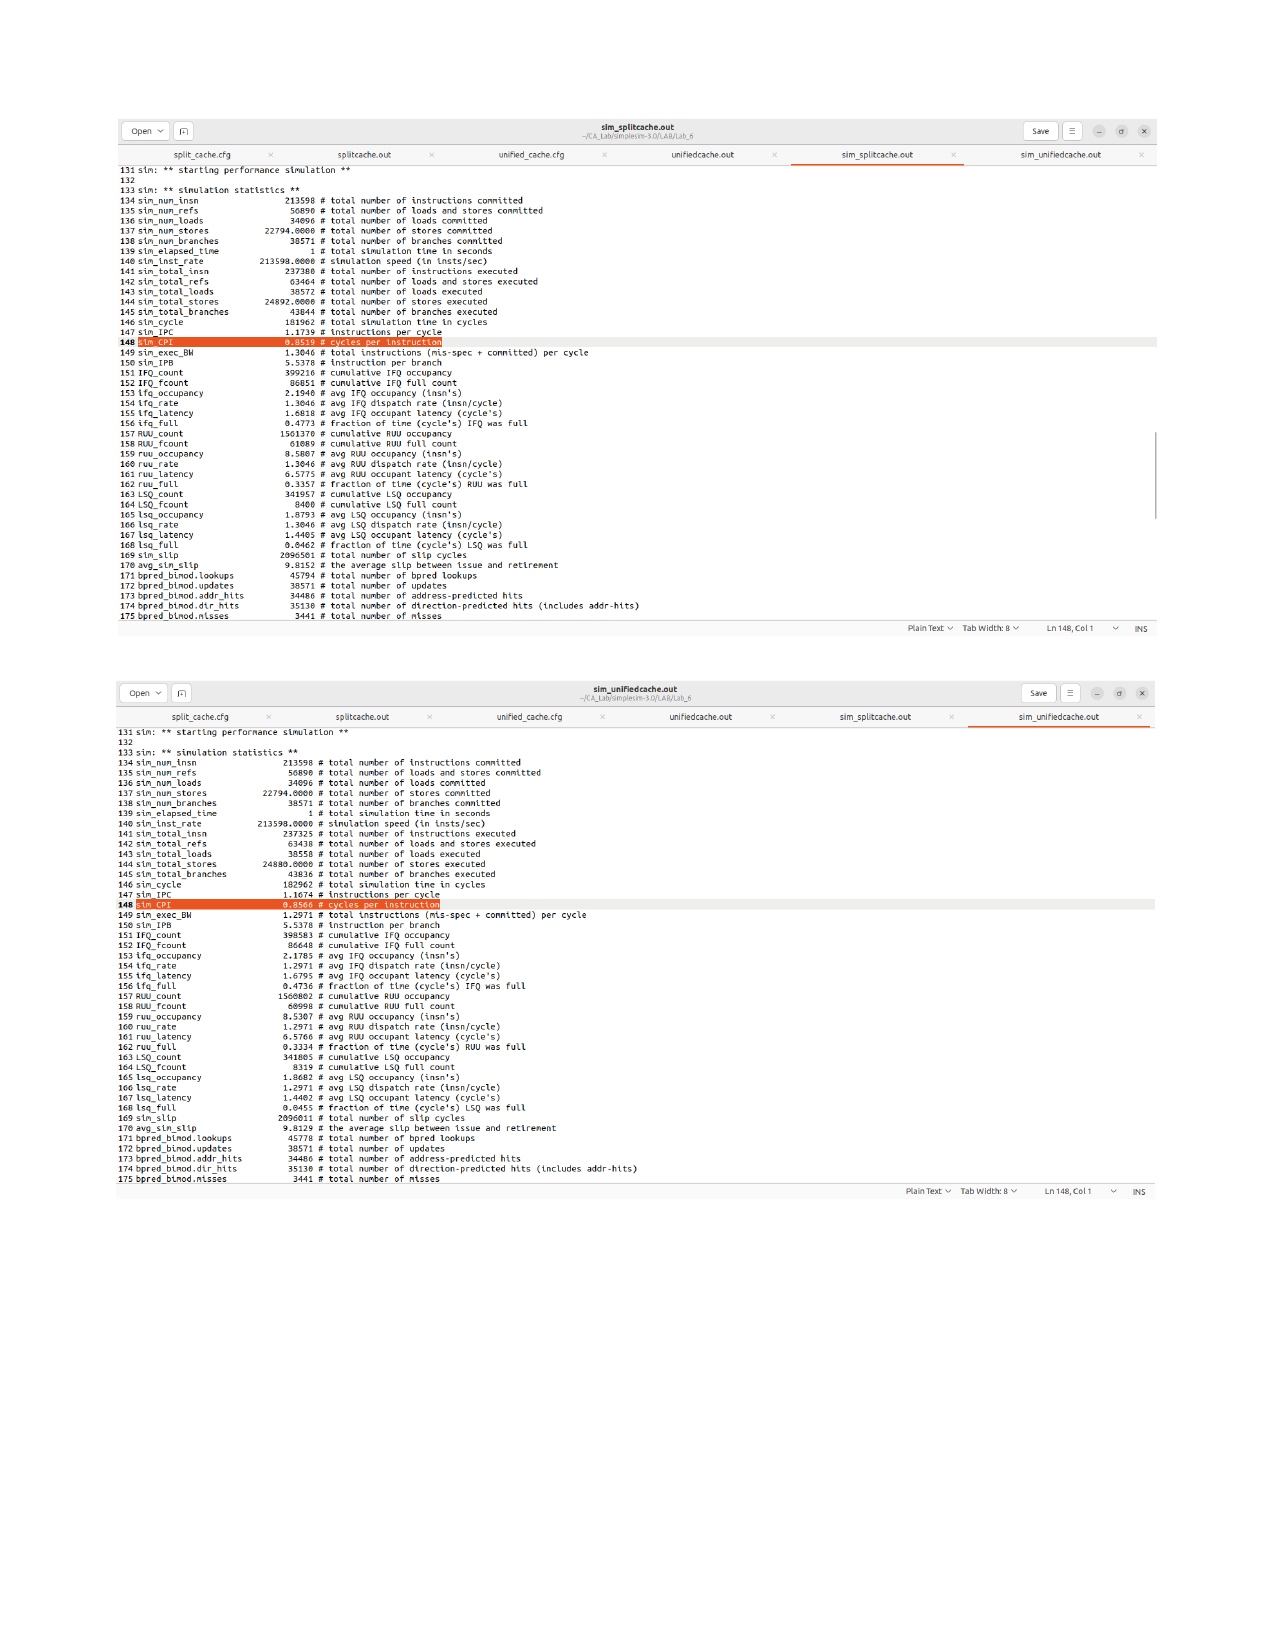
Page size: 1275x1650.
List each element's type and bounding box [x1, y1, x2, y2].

picture [116, 680, 1155, 1199]
picture [118, 118, 1157, 636]
